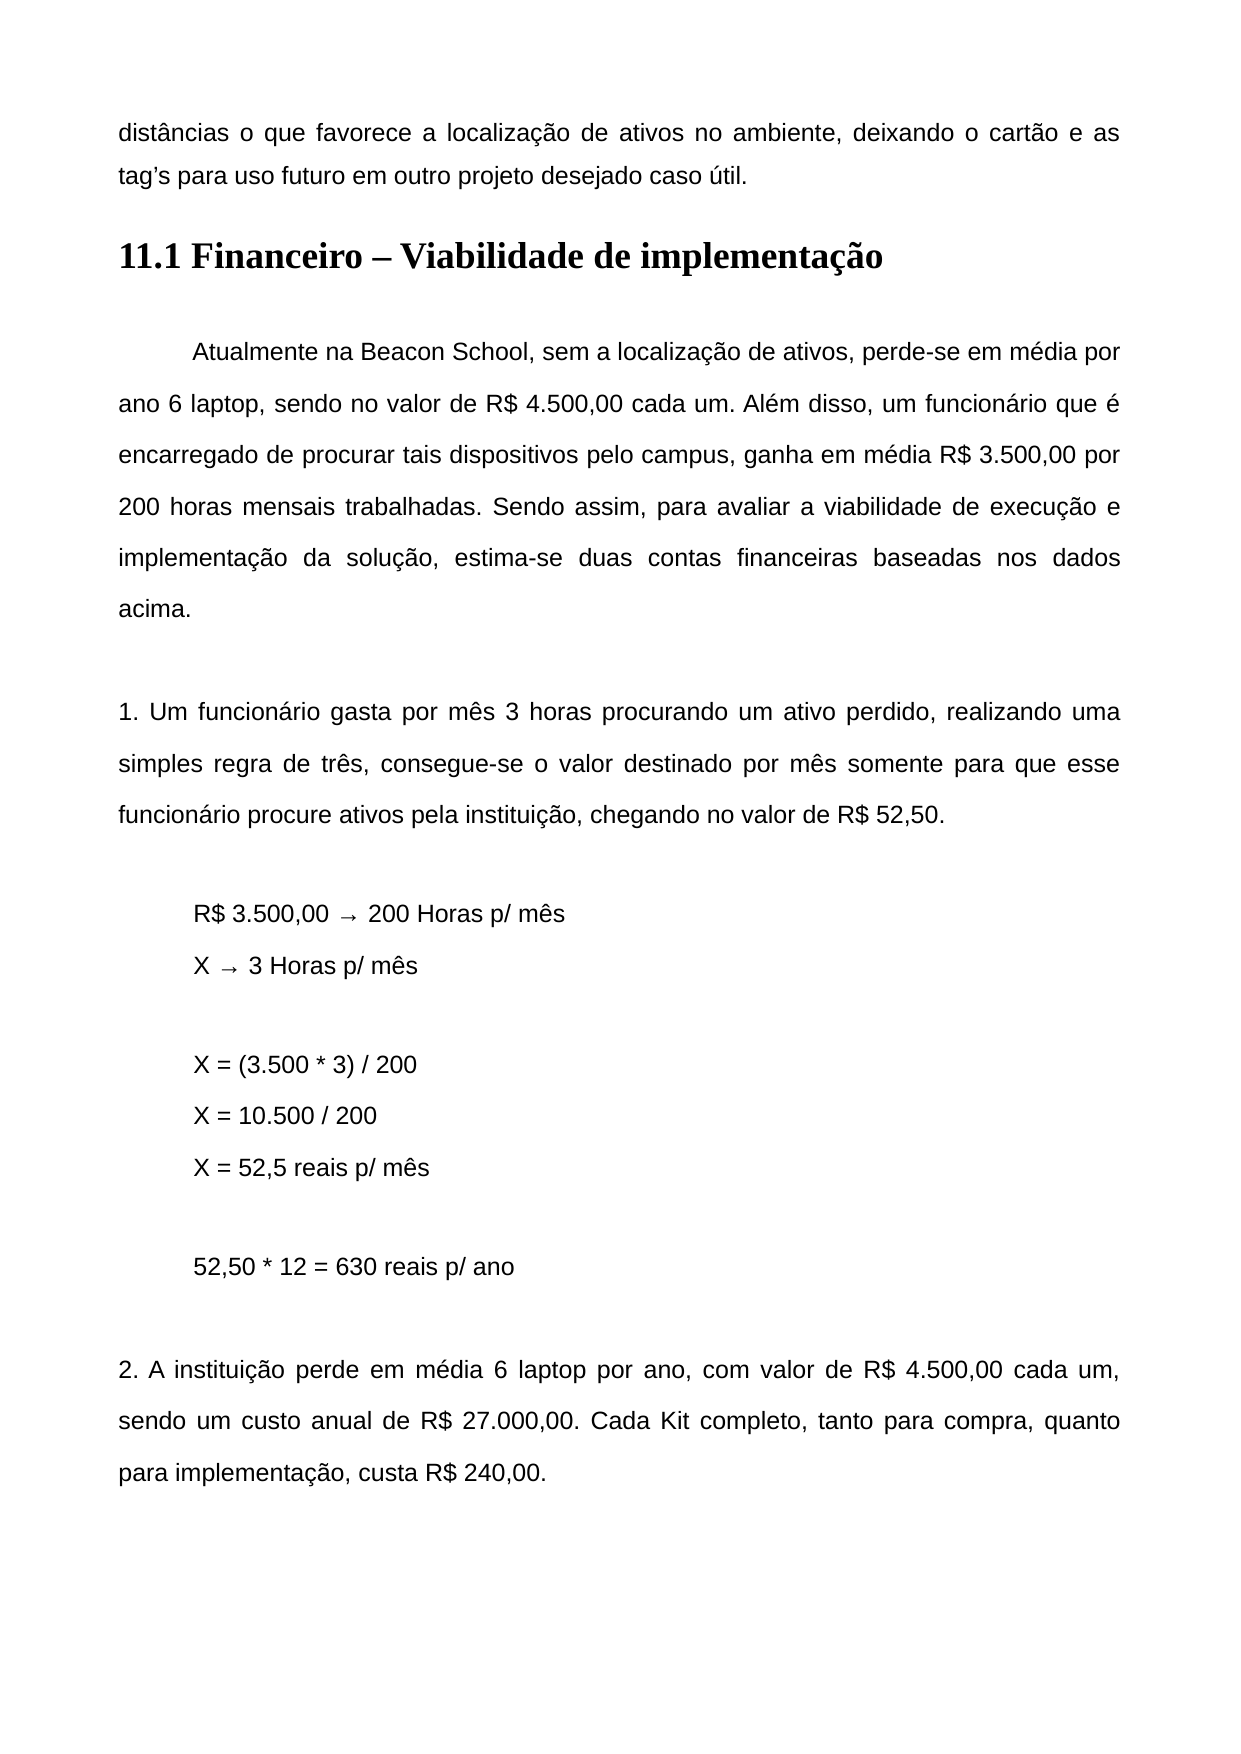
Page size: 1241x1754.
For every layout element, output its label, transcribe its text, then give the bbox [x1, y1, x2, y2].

text X → 3 Horas p/ mês [193, 951, 1122, 979]
text 1. Um funcionário gasta por mês 3 horas procurando um ativo perdido, realizando uma simples regra de três, consegue-se o valor destinado por mês somente para que esse funcionário procure ativos pela instituição, chegando no valor de R$ 52,50. [118, 697, 1122, 829]
text R$ 3.500,00 → 200 Horas p/ mês [193, 899, 1122, 928]
text 52,50 * 12 = 630 reais p/ ano [193, 1252, 1122, 1281]
text X = 52,5 reais p/ mês [193, 1153, 1122, 1181]
subtitle 11.1 Financeiro – Viabilidade de implementação [118, 234, 1122, 277]
text distâncias o que favorece a localização de ativos no ambiente, deixando o cartão e as tag’s para uso futuro em outro projeto desejado caso útil. [118, 118, 1122, 190]
text Atualmente na Beacon School, sem a localização de ativos, perde-se em média por ano 6 laptop, sendo no valor de R$ 4.500,00 cada um. Além disso, um funcionário que é encarregado de procurar tais dispositivos pelo campus, ganha em média R$ 3.500,00 por 200 horas mensais trabalhadas. Sendo assim, para avaliar a viabilidade de execução e implementação da solução, estima-se duas contas financeiras baseadas nos dados acima. [118, 337, 1122, 623]
text X = (3.500 * 3) / 200 [193, 1050, 1122, 1078]
text X = 10.500 / 200 [193, 1101, 1122, 1130]
text 2. A instituição perde em média 6 laptop por ano, com valor de R$ 4.500,00 cada um, sendo um custo anual de R$ 27.000,00. Cada Kit completo, tanto para compra, quanto para implementação, custa R$ 240,00. [118, 1355, 1122, 1486]
